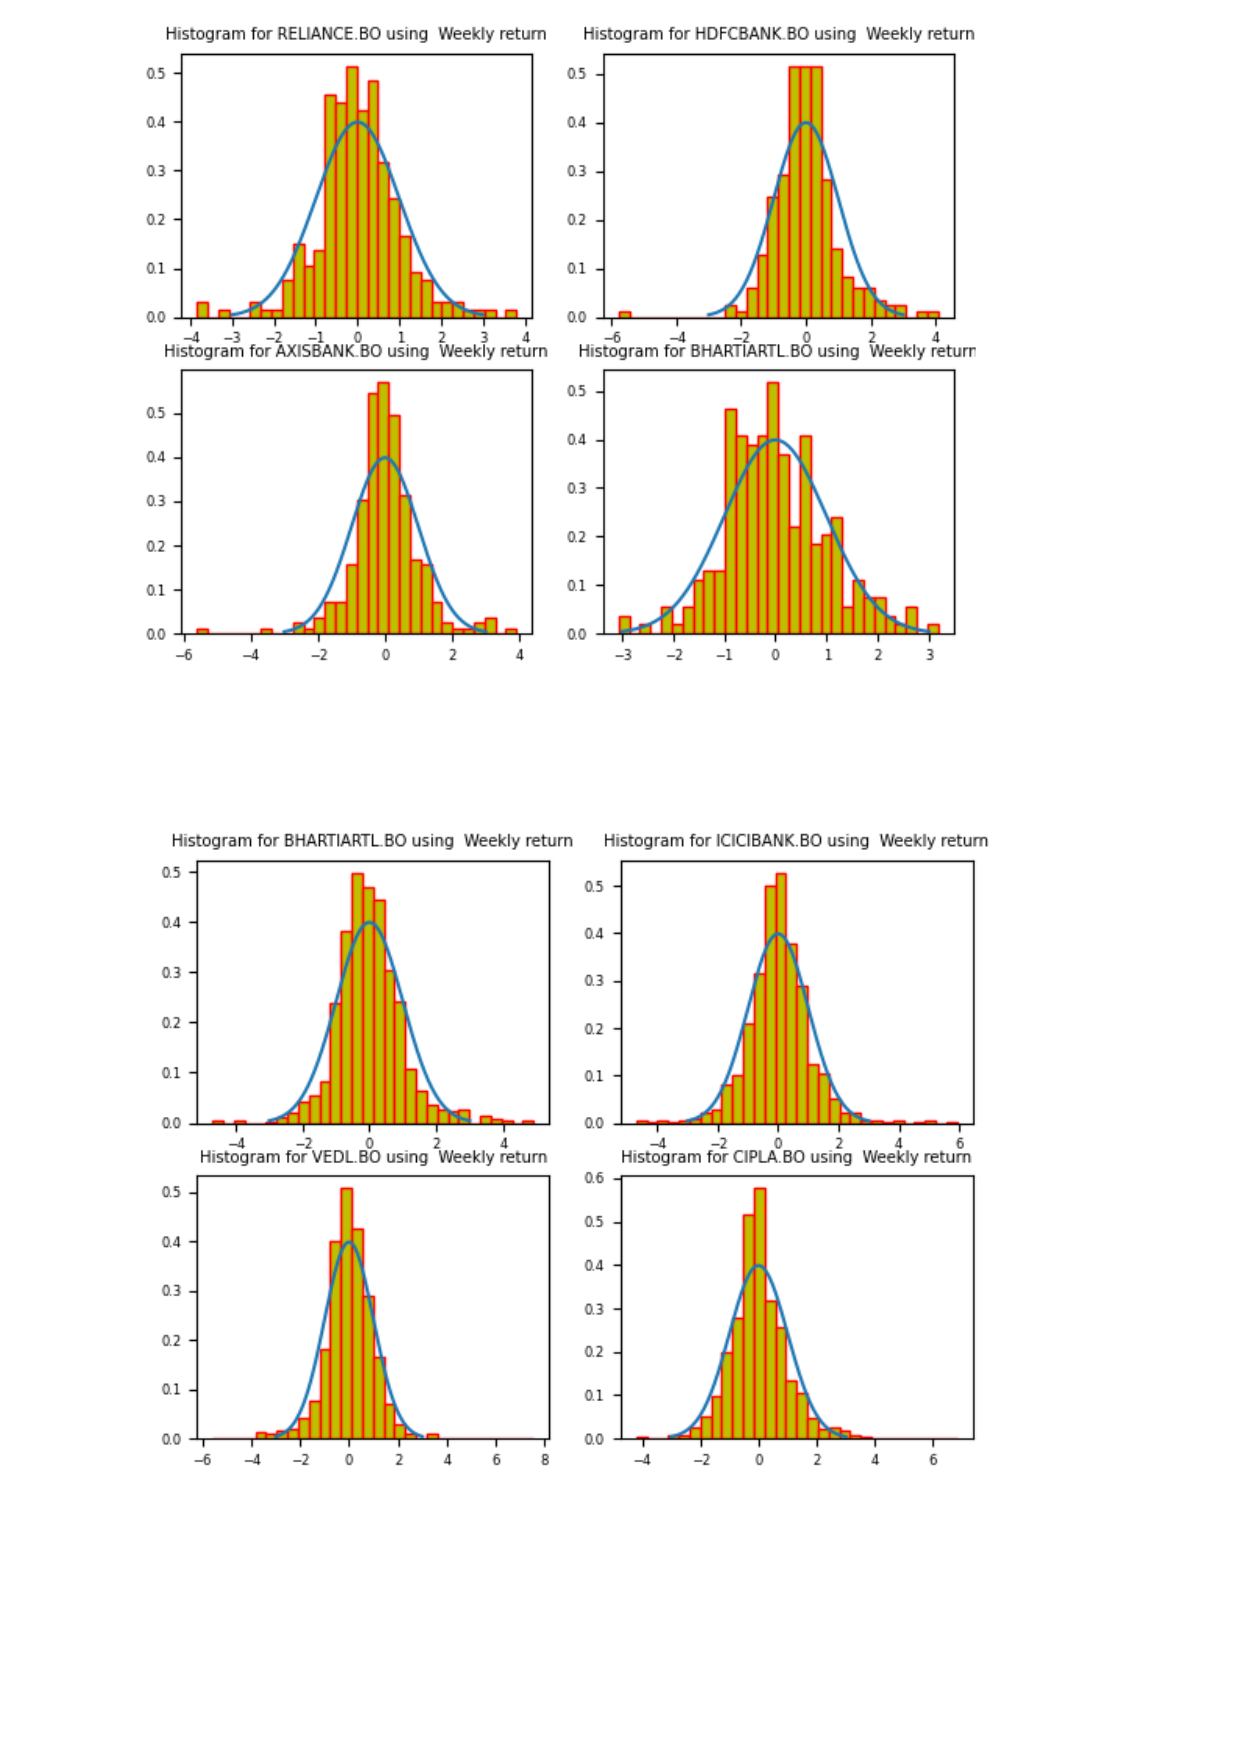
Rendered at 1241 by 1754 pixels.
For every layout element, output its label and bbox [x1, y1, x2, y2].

picture [131, 806, 999, 1484]
picture [108, 10, 976, 687]
